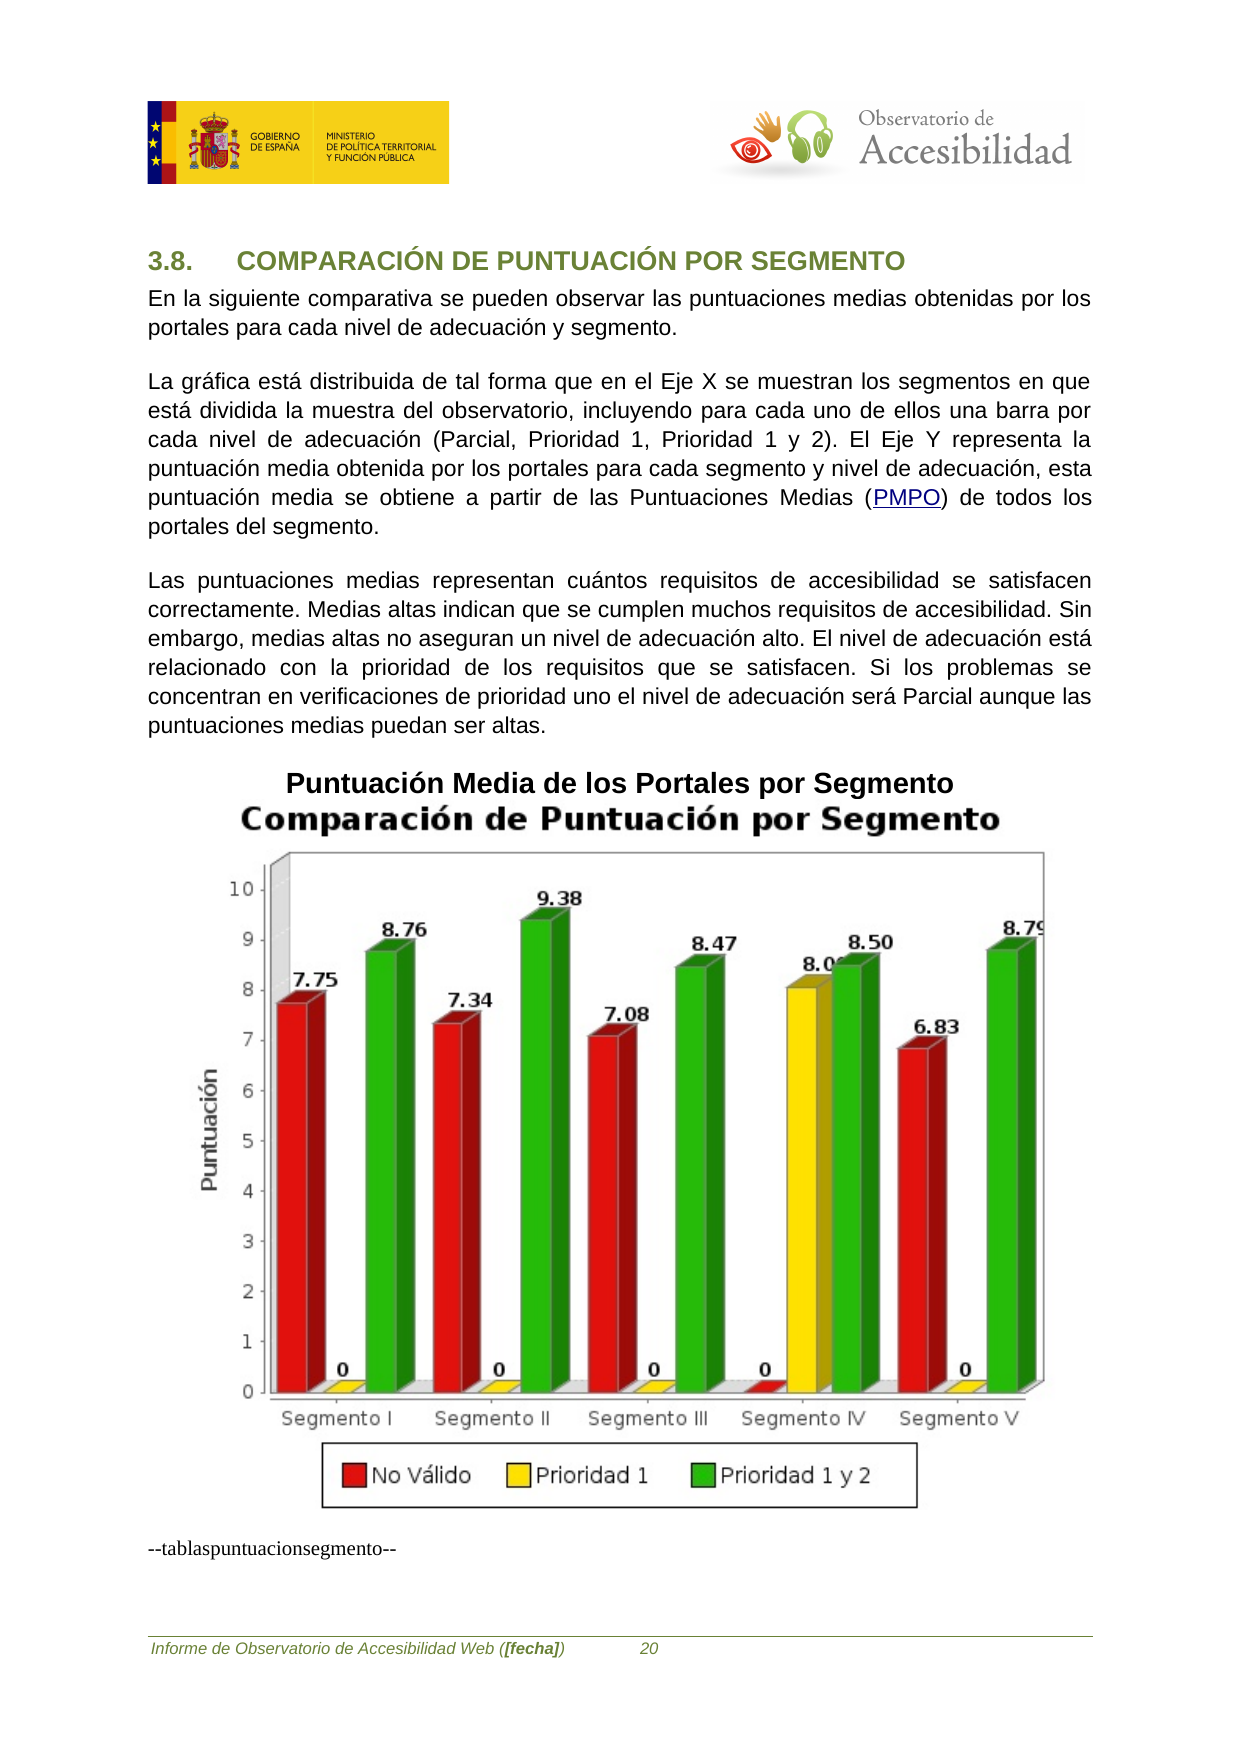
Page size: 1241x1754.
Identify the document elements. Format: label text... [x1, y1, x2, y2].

text Puntuación Media de los Portales por Segmento [148, 766, 1092, 799]
text La gráfica está distribuida de tal forma que en el Eje X se muestran los segmentos en que está dividida la muestra del observatorio, incluyendo para cada uno de ellos una barra por cada nivel de adecuación (Parcial, Prioridad 1, Prioridad 1 y 2). El Eje Y representa la puntuación media obtenida por los portales para cada segmento y nivel de adecuación, esta puntuación media se obtiene a partir de las Puntuaciones Medias (PMPO) de todos los portales del segmento. [148, 368, 1092, 539]
text En la siguiente comparativa se pueden observar las puntuaciones medias obtenidas por los portales para cada nivel de adecuación y segmento. [148, 285, 1092, 341]
text Las puntuaciones medias representan cuántos requisitos de accesibilidad se satisfacen correctamente. Medias altas indican que se cumplen muchos requisitos de accesibilidad. Sin embargo, medias altas no aseguran un nivel de adecuación alto. El nivel de adecuación está relacionado con la prioridad de los requisitos que se satisfacen. Si los problemas se concentran en verificaciones de prioridad uno el nivel de adecuación será Parcial aunque las puntuaciones medias puedan ser altas. [148, 567, 1092, 738]
subtitle Comparación de puntuación por segmento [148, 245, 1092, 276]
picture [710, 101, 1086, 184]
text --tablaspuntuacionsegmento-- [148, 1536, 1092, 1559]
picture [178, 799, 1062, 1510]
picture [147, 101, 450, 184]
